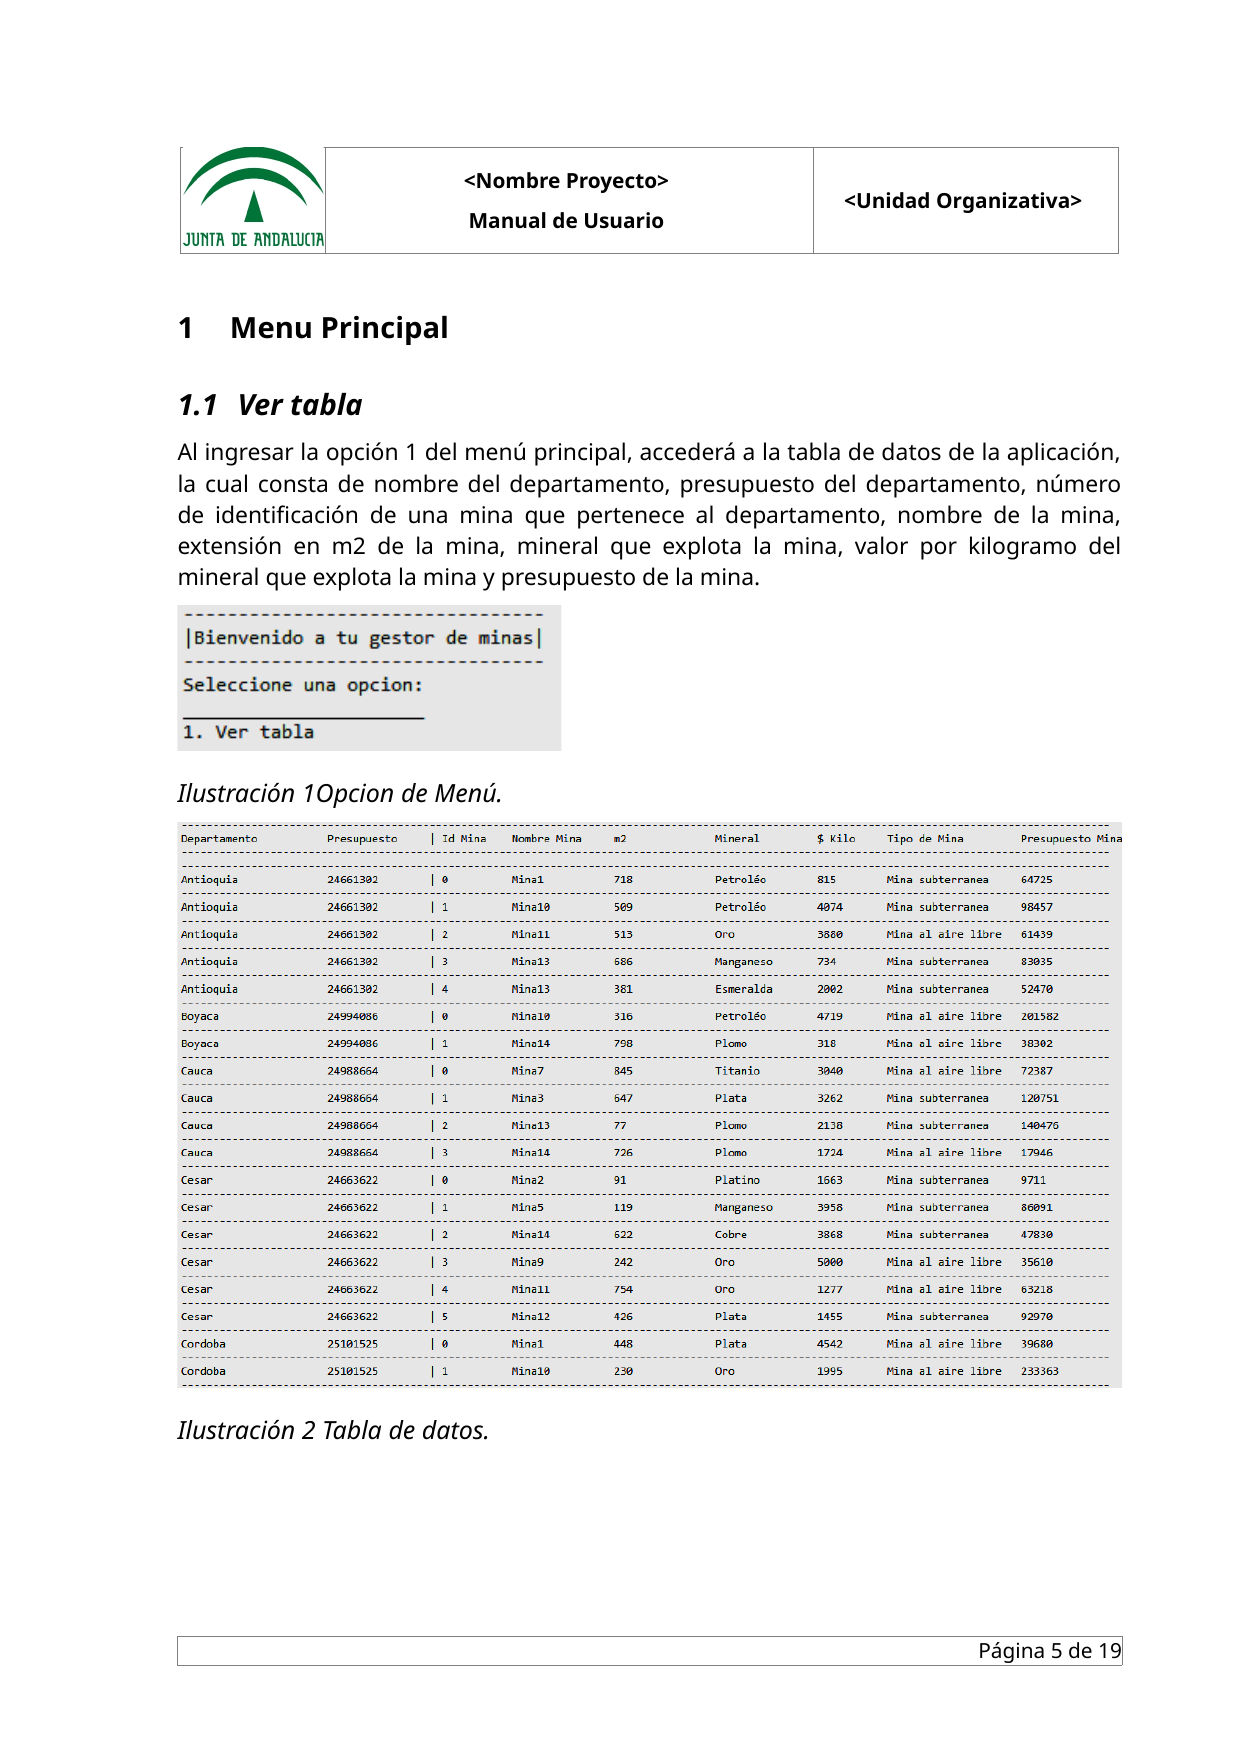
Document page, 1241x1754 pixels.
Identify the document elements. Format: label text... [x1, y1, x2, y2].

text Ilustración 1Opcion de Menú. [177, 775, 1122, 809]
text Al ingresar la opción 1 del menú principal, accederá a la tabla de datos de la aplicación, la cual consta de nombre del departamento, presupuesto del departamento, número de identificación de una mina que pertenece al departamento, nombre de la mina, extensión en m2 de la mina, mineral que explota la mina, valor por kilogramo del mineral que explota la mina y presupuesto de la mina. [177, 436, 1122, 593]
text Ilustración 2 Tabla de datos. [177, 1412, 1122, 1447]
subtitle Menu Principal [177, 307, 1122, 347]
subtitle Ver tabla [177, 384, 1122, 424]
